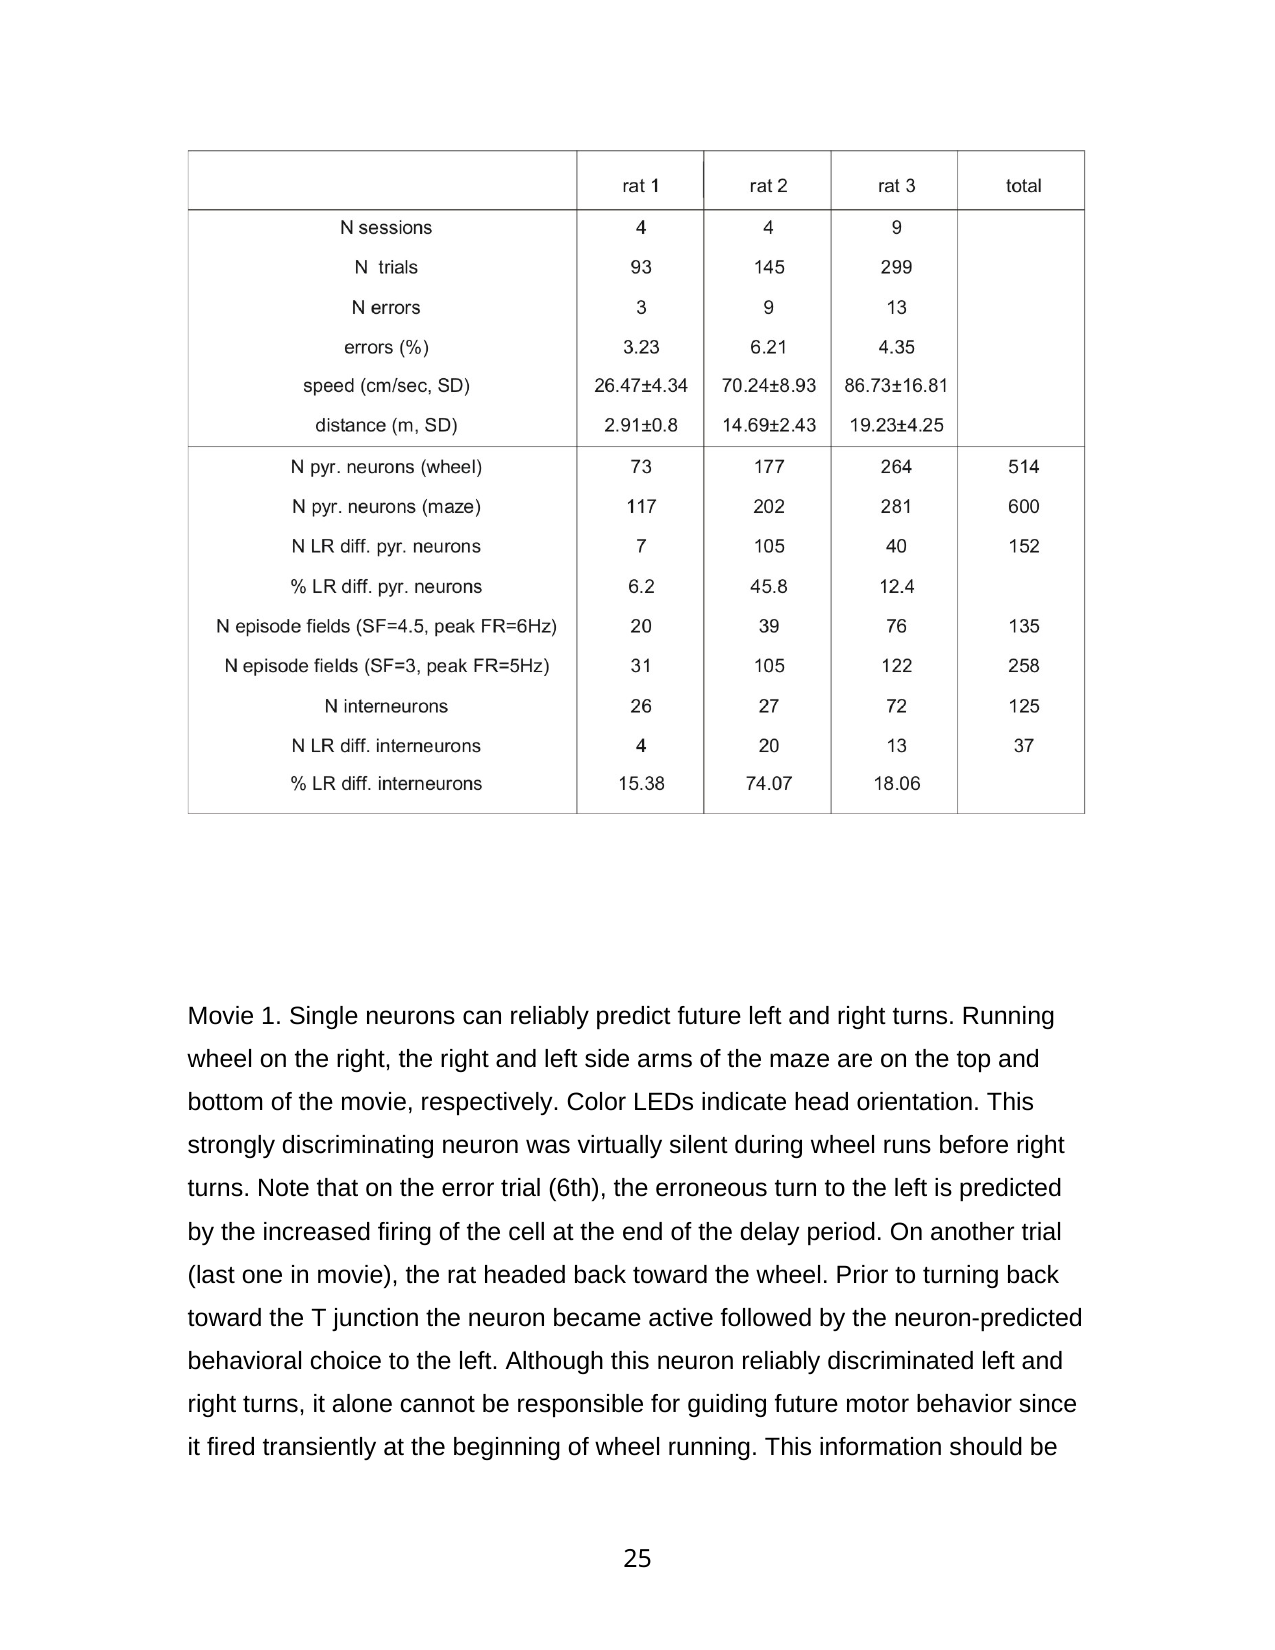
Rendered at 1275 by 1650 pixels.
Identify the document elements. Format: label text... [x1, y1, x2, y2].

text Movie 1. Single neurons can reliably predict future left and right turns. Running wheel on the right, the right and left side arms of the maze are on the top and bottom of the movie, respectively. Color LEDs indicate head orientation. This strongly discriminating neuron was virtually silent during wheel runs before right turns. Note that on the error trial (6th), the erroneous turn to the left is predicted by the increased firing of the cell at the end of the delay period. On another trial (last one in movie), the rat headed back toward the wheel. Prior to turning back toward the T junction the neuron became active followed by the neuron-predicted behavioral choice to the left. Although this neuron reliably discriminated left and right turns, it alone cannot be responsible for guiding future motor behavior since it fired transiently at the beginning of wheel running. This information should be [187, 1001, 1087, 1461]
picture [187, 150, 1088, 814]
